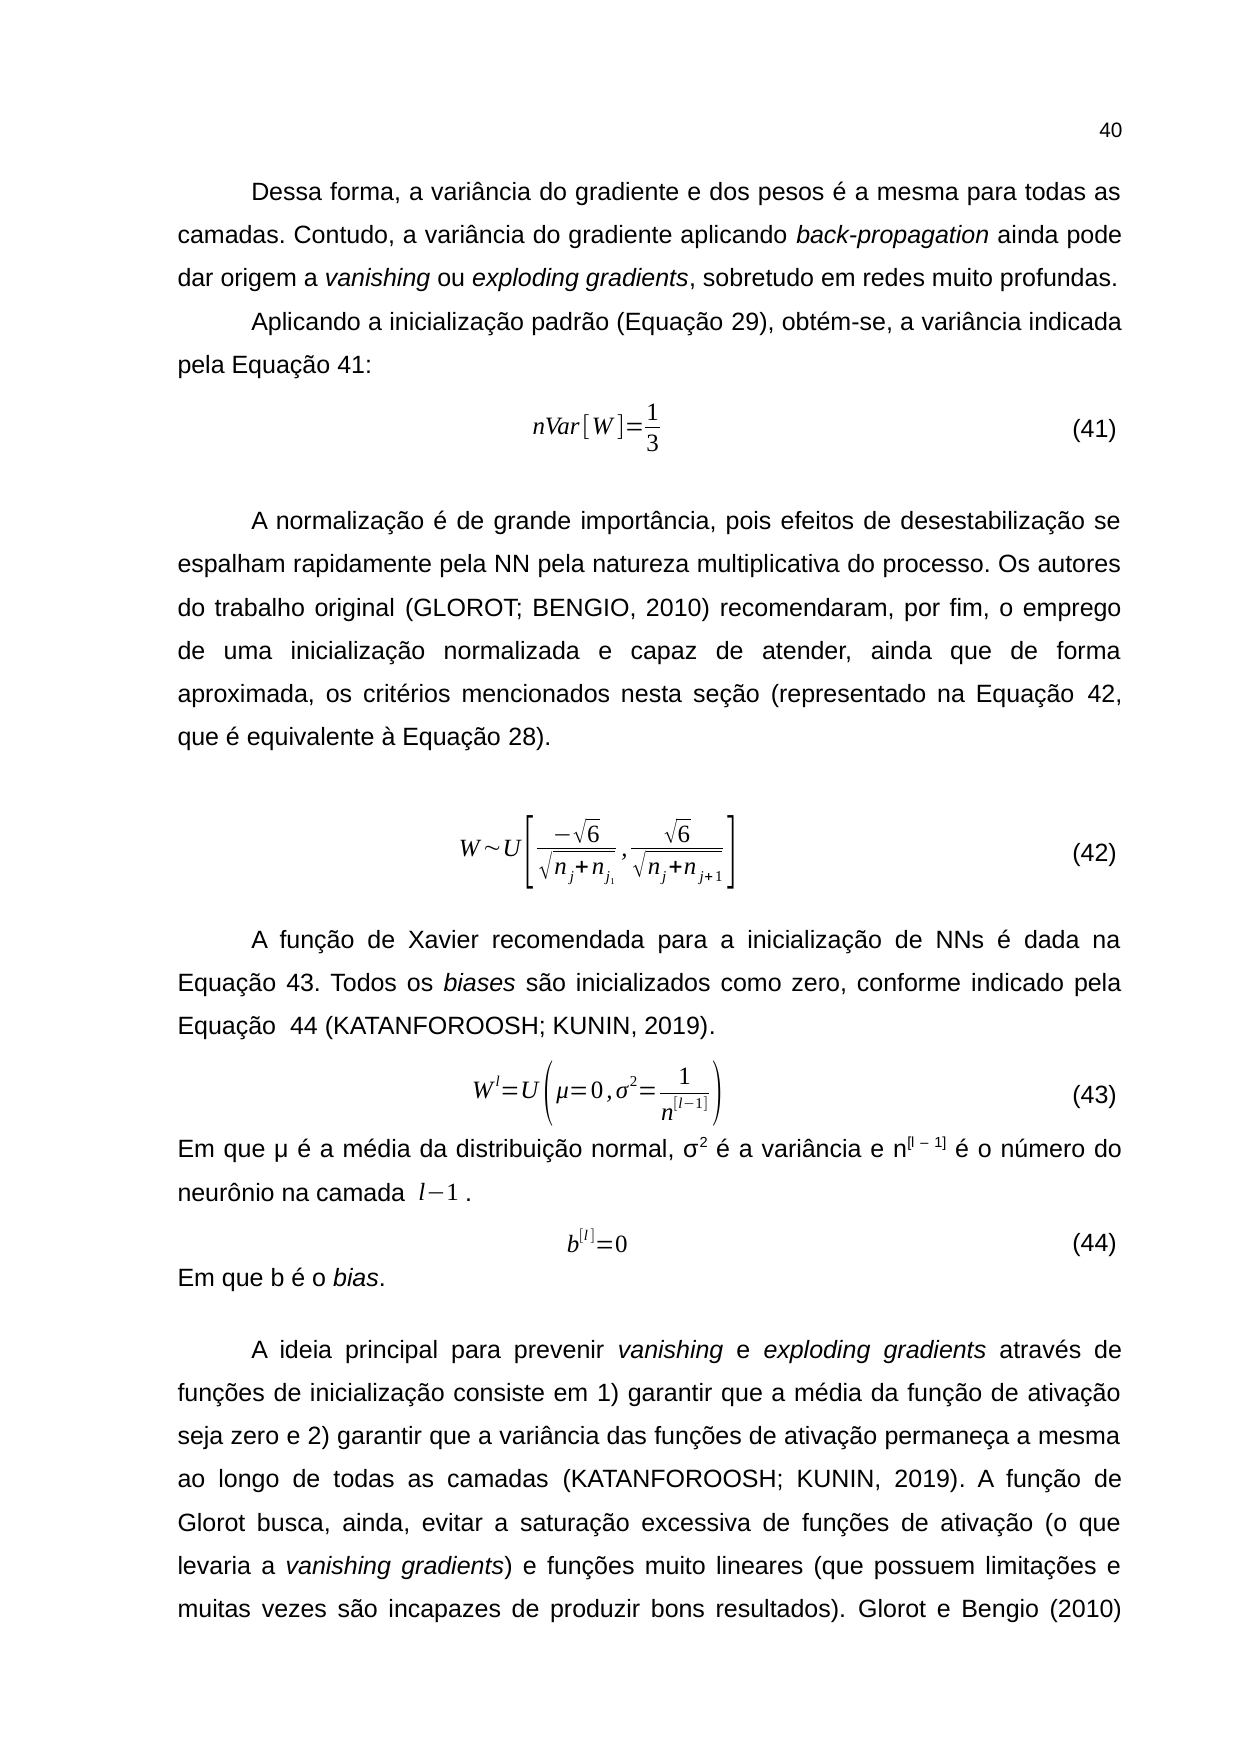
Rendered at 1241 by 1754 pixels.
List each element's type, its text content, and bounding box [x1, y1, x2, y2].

text Dessa forma, a variância do gradiente e dos pesos é a mesma para todas as camadas. Contudo, a variância do gradiente aplicando back-propagation ainda pode dar origem a vanishing ou exploding gradients, sobretudo em redes muito profundas. [177, 177, 1122, 292]
text A normalização é de grande importância, pois efeitos de desestabilização se espalham rapidamente pela NN pela natureza multiplicativa do processo. Os autores do trabalho original (GLOROT; BENGIO, 2010) recomendaram, por fim, o emprego de uma inicialização normalizada e capaz de atender, ainda que de forma aproximada, os critérios mencionados nesta seção (representado na Equação 42, que é equivalente à Equação 28). [177, 506, 1122, 751]
text Em que μ é a média da distribuição normal, σ2 é a variância e n[l – 1] é o número do neurônio na camada . [177, 1134, 1122, 1206]
table_header (43) [1017, 1054, 1122, 1134]
text Aplicando a inicialização padrão (Equação 29), obtém-se, a variância indicada pela Equação 41: [177, 306, 1122, 378]
table_header [177, 1054, 1017, 1134]
text A ideia principal para prevenir vanishing e exploding gradients através de funções de inicialização consiste em 1) garantir que a média da função de ativação seja zero e 2) garantir que a variância das funções de ativação permaneça a mesma ao longo de todas as camadas (KATANFOROOSH; KUNIN, 2019). A função de Glorot busca, ainda, evitar a saturação excessiva de funções de ativação (o que levaria a vanishing gradients) e funções muito lineares (que possuem limitações e muitas vezes são incapazes de produzir bons resultados). Glorot e Bengio (2010) [177, 1335, 1122, 1623]
table_header [177, 393, 1017, 463]
table_header (41) [1017, 393, 1122, 463]
text A função de Xavier recomendada para a inicialização de NNs é dada na Equação 43. Todos os biases são inicializados como zero, conforme indicado pela Equação 44 (KATANFOROOSH; KUNIN, 2019). [177, 925, 1122, 1040]
text Em que b é o bias. [177, 1263, 1122, 1292]
table_header (44) [1017, 1221, 1122, 1263]
table_header [177, 1221, 1017, 1263]
table_header [177, 808, 1017, 896]
table_header (42) [1017, 808, 1122, 896]
